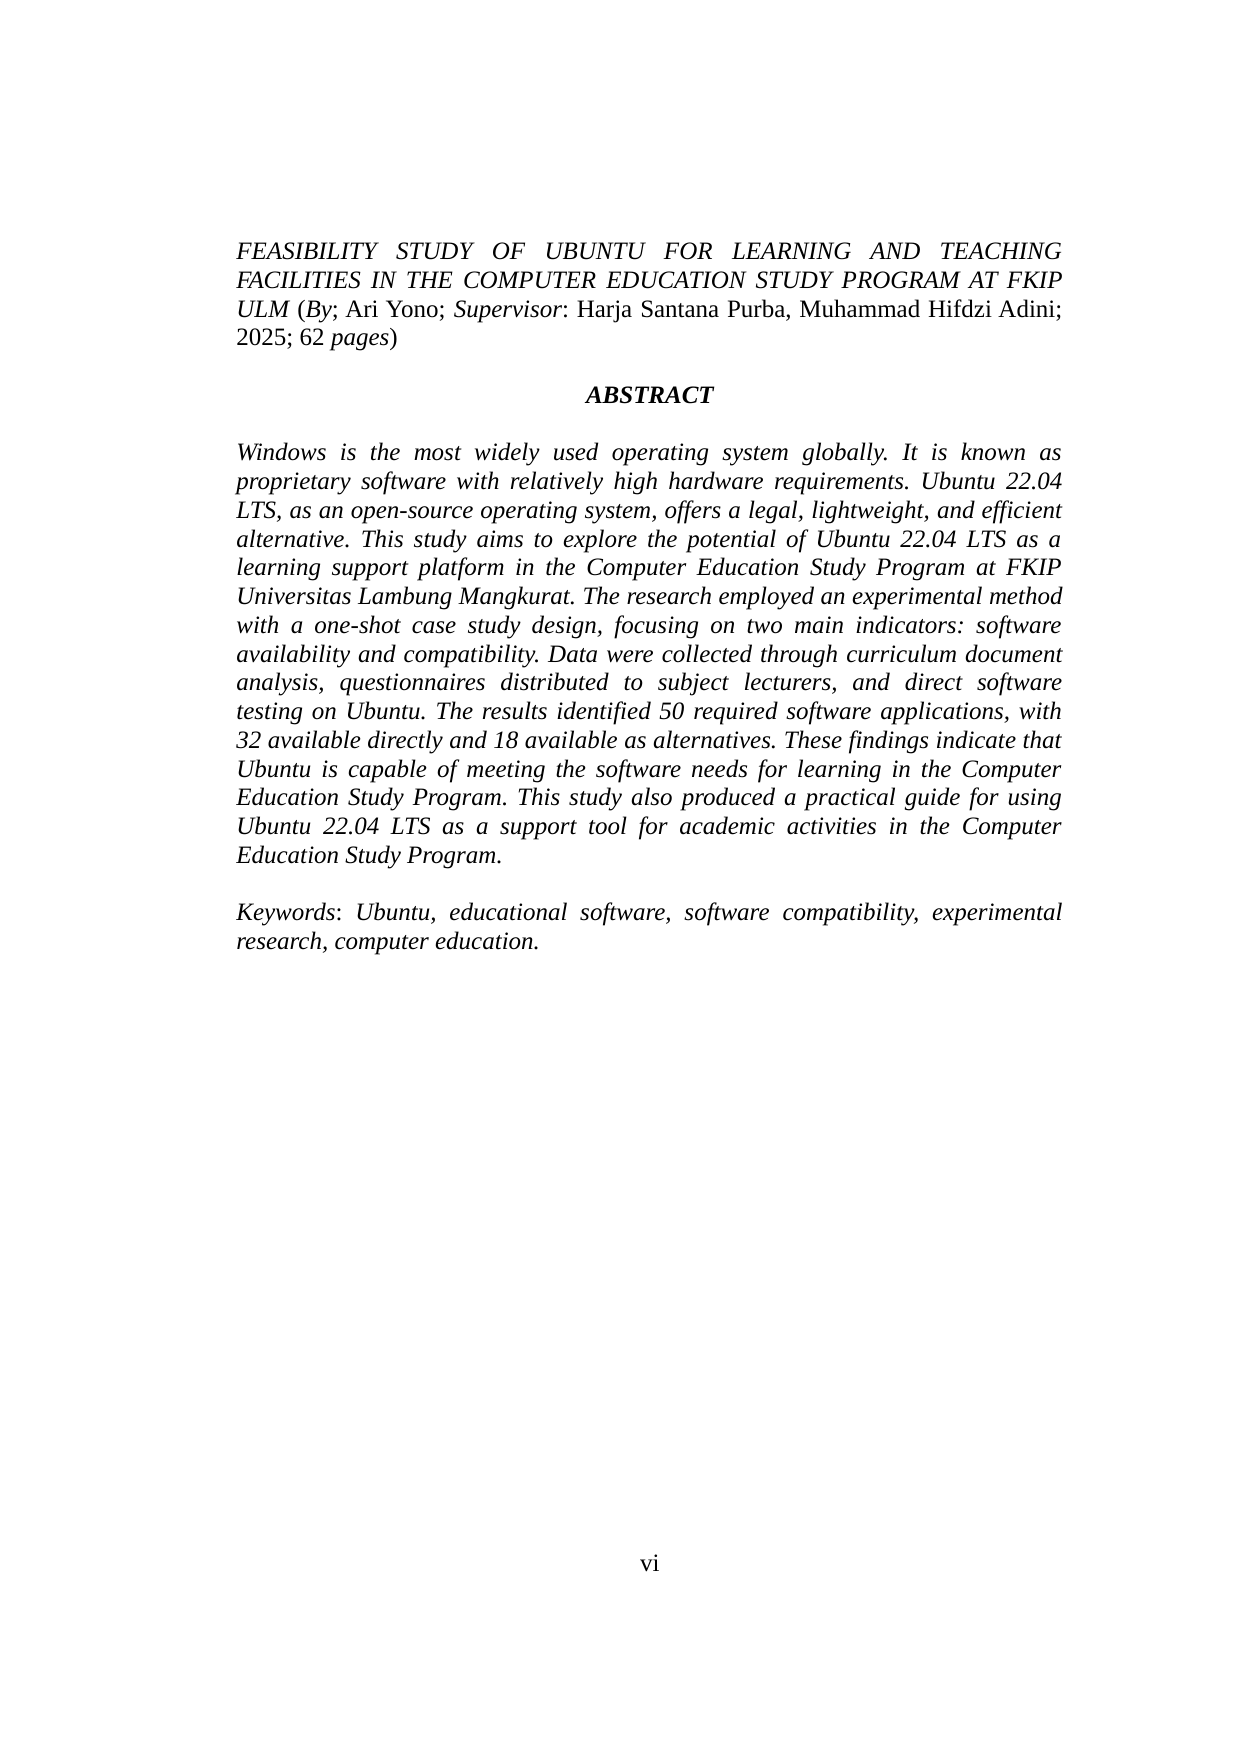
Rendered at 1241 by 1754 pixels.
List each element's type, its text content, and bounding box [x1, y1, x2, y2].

text ABSTRACT [236, 380, 1063, 409]
text FEASIBILITY STUDY OF UBUNTU FOR LEARNING AND TEACHING FACILITIES IN THE COMPUTER EDUCATION STUDY PROGRAM AT FKIP ULM (By; Ari Yono; Supervisor: Harja Santana Purba, Muhammad Hifdzi Adini; 2025; 62 pages) [236, 236, 1063, 351]
text Windows is the most widely used operating system globally. It is known as proprietary software with relatively high hardware requirements. Ubuntu 22.04 LTS, as an open-source operating system, offers a legal, lightweight, and efficient alternative. This study aims to explore the potential of Ubuntu 22.04 LTS as a learning support platform in the Computer Education Study Program at FKIP Universitas Lambung Mangkurat. The research employed an experimental method with a one-shot case study design, focusing on two main indicators: software availability and compatibility. Data were collected through curriculum document analysis, questionnaires distributed to subject lecturers, and direct software testing on Ubuntu. The results identified 50 required software applications, with 32 available directly and 18 available as alternatives. These findings indicate that Ubuntu is capable of meeting the software needs for learning in the Computer Education Study Program. This study also produced a practical guide for using Ubuntu 22.04 LTS as a support tool for academic activities in the Computer Education Study Program. [236, 437, 1063, 869]
text Keywords: Ubuntu, educational software, software compatibility, experimental research, computer education. [236, 897, 1063, 955]
